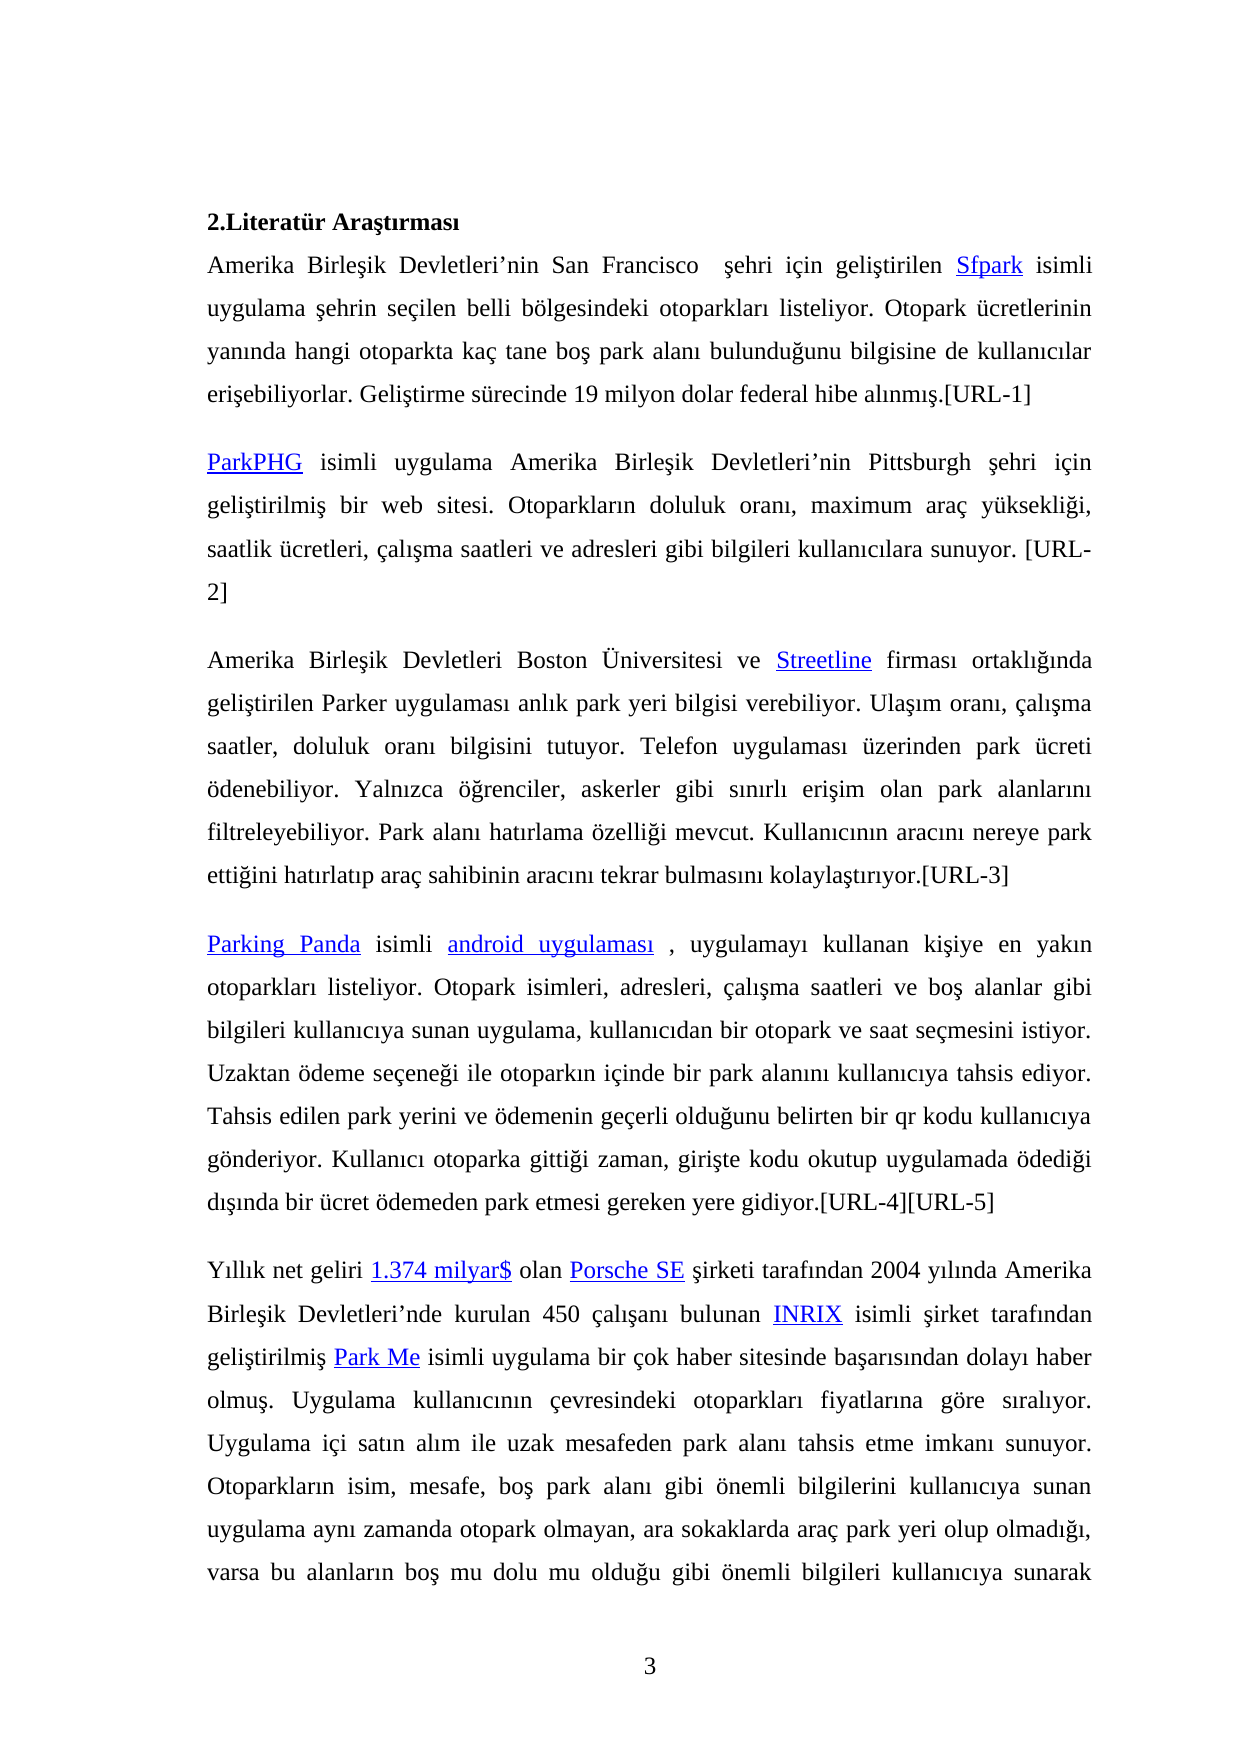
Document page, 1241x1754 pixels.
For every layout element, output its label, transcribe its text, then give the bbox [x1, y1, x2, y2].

subtitle 2.Literatür Araştırması [207, 207, 1092, 236]
text ParkPHG isimli uygulama Amerika Birleşik Devletleri’nin Pittsburgh şehri için geliştirilmiş bir web sitesi. Otoparkların doluluk oranı, maximum araç yüksekliği, saatlik ücretleri, çalışma saatleri ve adresleri gibi bilgileri kullanıcılara sunuyor. [URL-2] [207, 447, 1092, 606]
text Parking Panda isimli android uygulaması , uygulamayı kullanan kişiye en yakın otoparkları listeliyor. Otopark isimleri, adresleri, çalışma saatleri ve boş alanlar gibi bilgileri kullanıcıya sunan uygulama, kullanıcıdan bir otopark ve saat seçmesini istiyor. Uzaktan ödeme seçeneği ile otoparkın içinde bir park alanını kullanıcıya tahsis ediyor. Tahsis edilen park yerini ve ödemenin geçerli olduğunu belirten bir qr kodu kullanıcıya gönderiyor. Kullanıcı otoparka gittiği zaman, girişte kodu okutup uygulamada ödediği dışında bir ücret ödemeden park etmesi gereken yere gidiyor.[URL-4][URL-5] [207, 929, 1092, 1216]
text Yıllık net geliri 1.374 milyar$ olan Porsche SE şirketi tarafından 2004 yılında Amerika Birleşik Devletleri’nde kurulan 450 çalışanı bulunan INRIX isimli şirket tarafından geliştirilmiş Park Me isimli uygulama bir çok haber sitesinde başarısından dolayı haber olmuş. Uygulama kullanıcının çevresindeki otoparkları fiyatlarına göre sıralıyor. Uygulama içi satın alım ile uzak mesafeden park alanı tahsis etme imkanı sunuyor. Otoparkların isim, mesafe, boş park alanı gibi önemli bilgilerini kullanıcıya sunan uygulama aynı zamanda otopark olmayan, ara sokaklarda araç park yeri olup olmadığı, varsa bu alanların boş mu dolu mu olduğu gibi önemli bilgileri kullanıcıya sunarak [207, 1256, 1092, 1586]
text Amerika Birleşik Devletleri Boston Üniversitesi ve Streetline firması ortaklığında geliştirilen Parker uygulaması anlık park yeri bilgisi verebiliyor. Ulaşım oranı, çalışma saatler, doluluk oranı bilgisini tutuyor. Telefon uygulaması üzerinden park ücreti ödenebiliyor. Yalnızca öğrenciler, askerler gibi sınırlı erişim olan park alanlarını filtreleyebiliyor. Park alanı hatırlama özelliği mevcut. Kullanıcının aracını nereye park ettiğini hatırlatıp araç sahibinin aracını tekrar bulmasını kolaylaştırıyor.[URL-3] [207, 645, 1092, 889]
list Amerika Birleşik Devletleri’nin San Francisco şehri için geliştirilen Sfpark isimli uygulama şehrin seçilen belli bölgesindeki otoparkları listeliyor. Otopark ücretlerinin yanında hangi otoparkta kaç tane boş park alanı bulunduğunu bilgisine de kullanıcılar erişebiliyorlar. Geliştirme sürecinde 19 milyon dolar federal hibe alınmış.[URL-1] [207, 250, 1092, 408]
